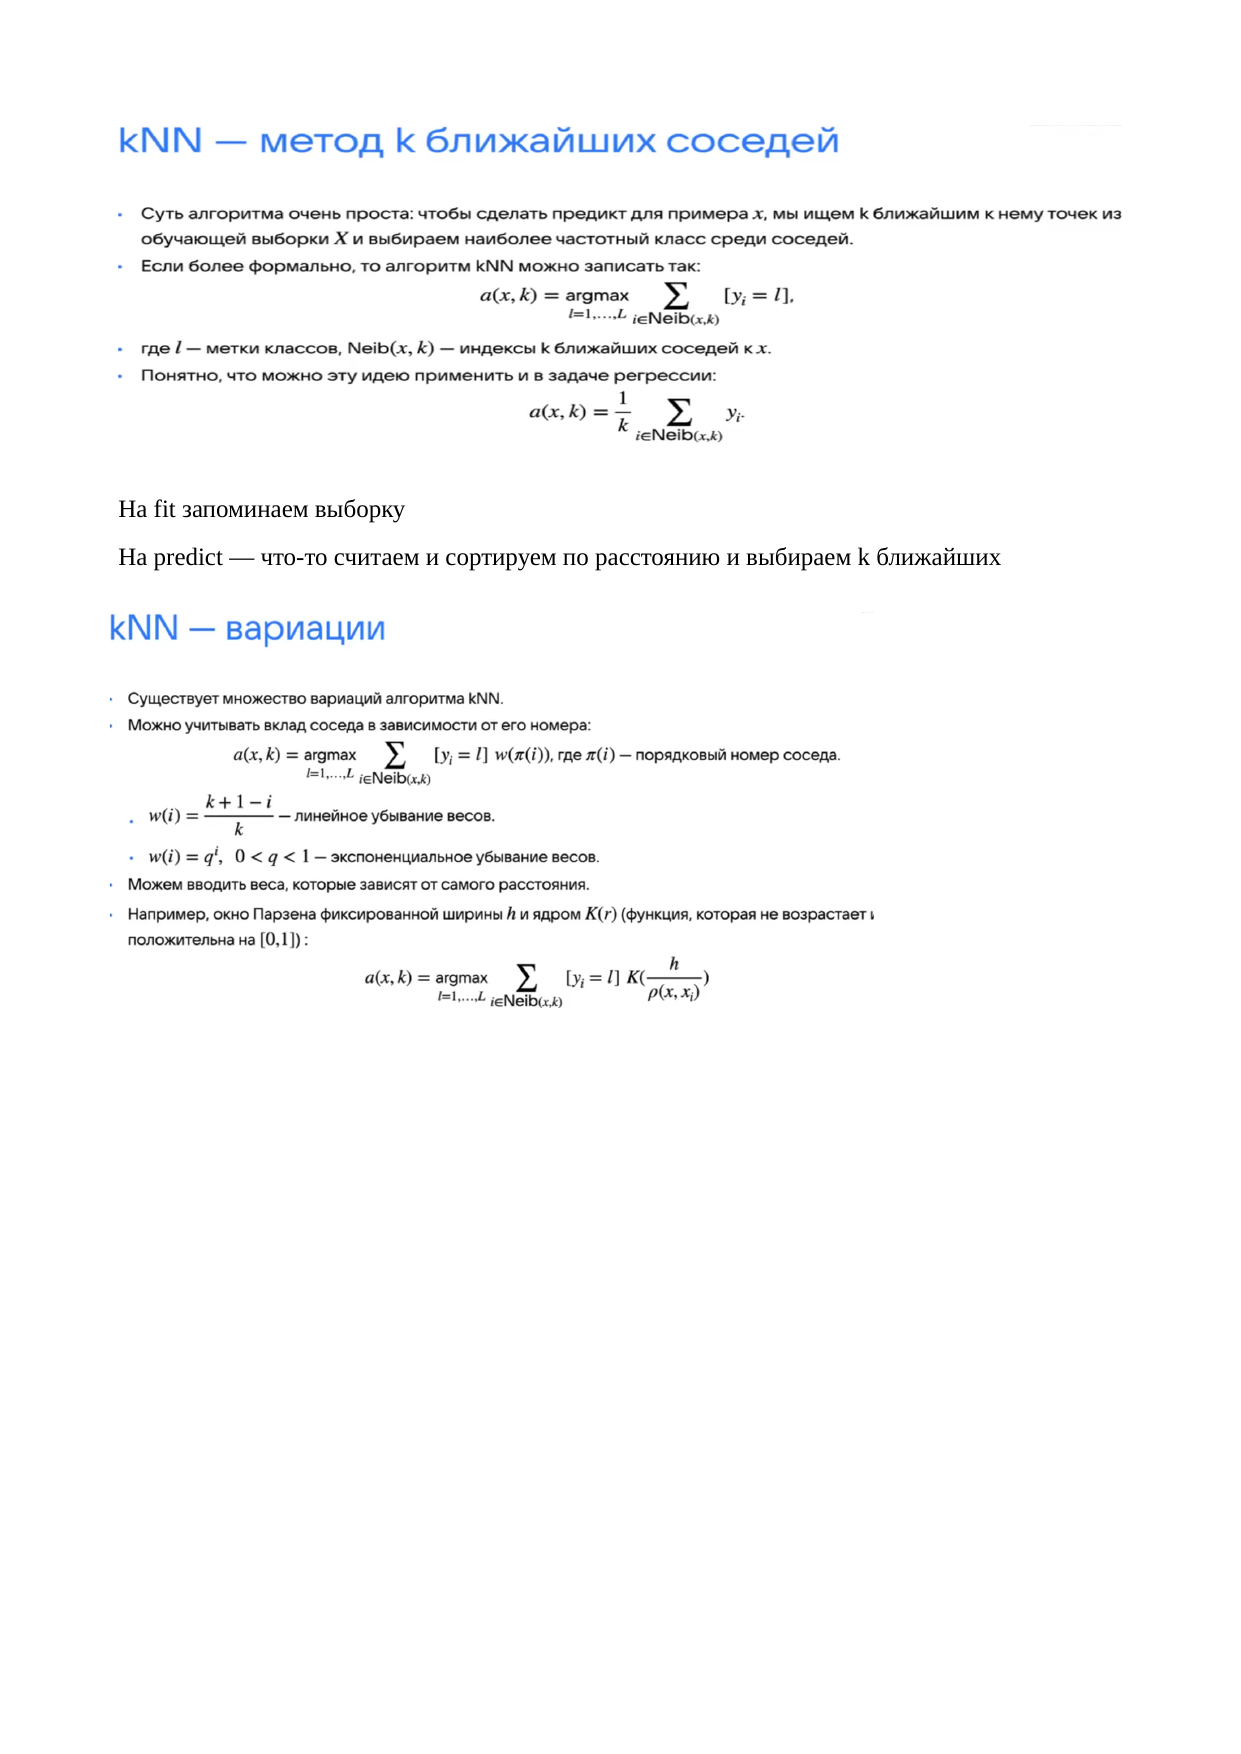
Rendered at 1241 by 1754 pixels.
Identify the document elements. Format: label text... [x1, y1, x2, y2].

picture [109, 612, 874, 1008]
picture [118, 125, 1123, 443]
text На predict — что-то считаем и сортируем по расстоянию и выбираем k ближайших [118, 542, 1122, 571]
text На fit запоминаем выборку [118, 494, 1122, 523]
